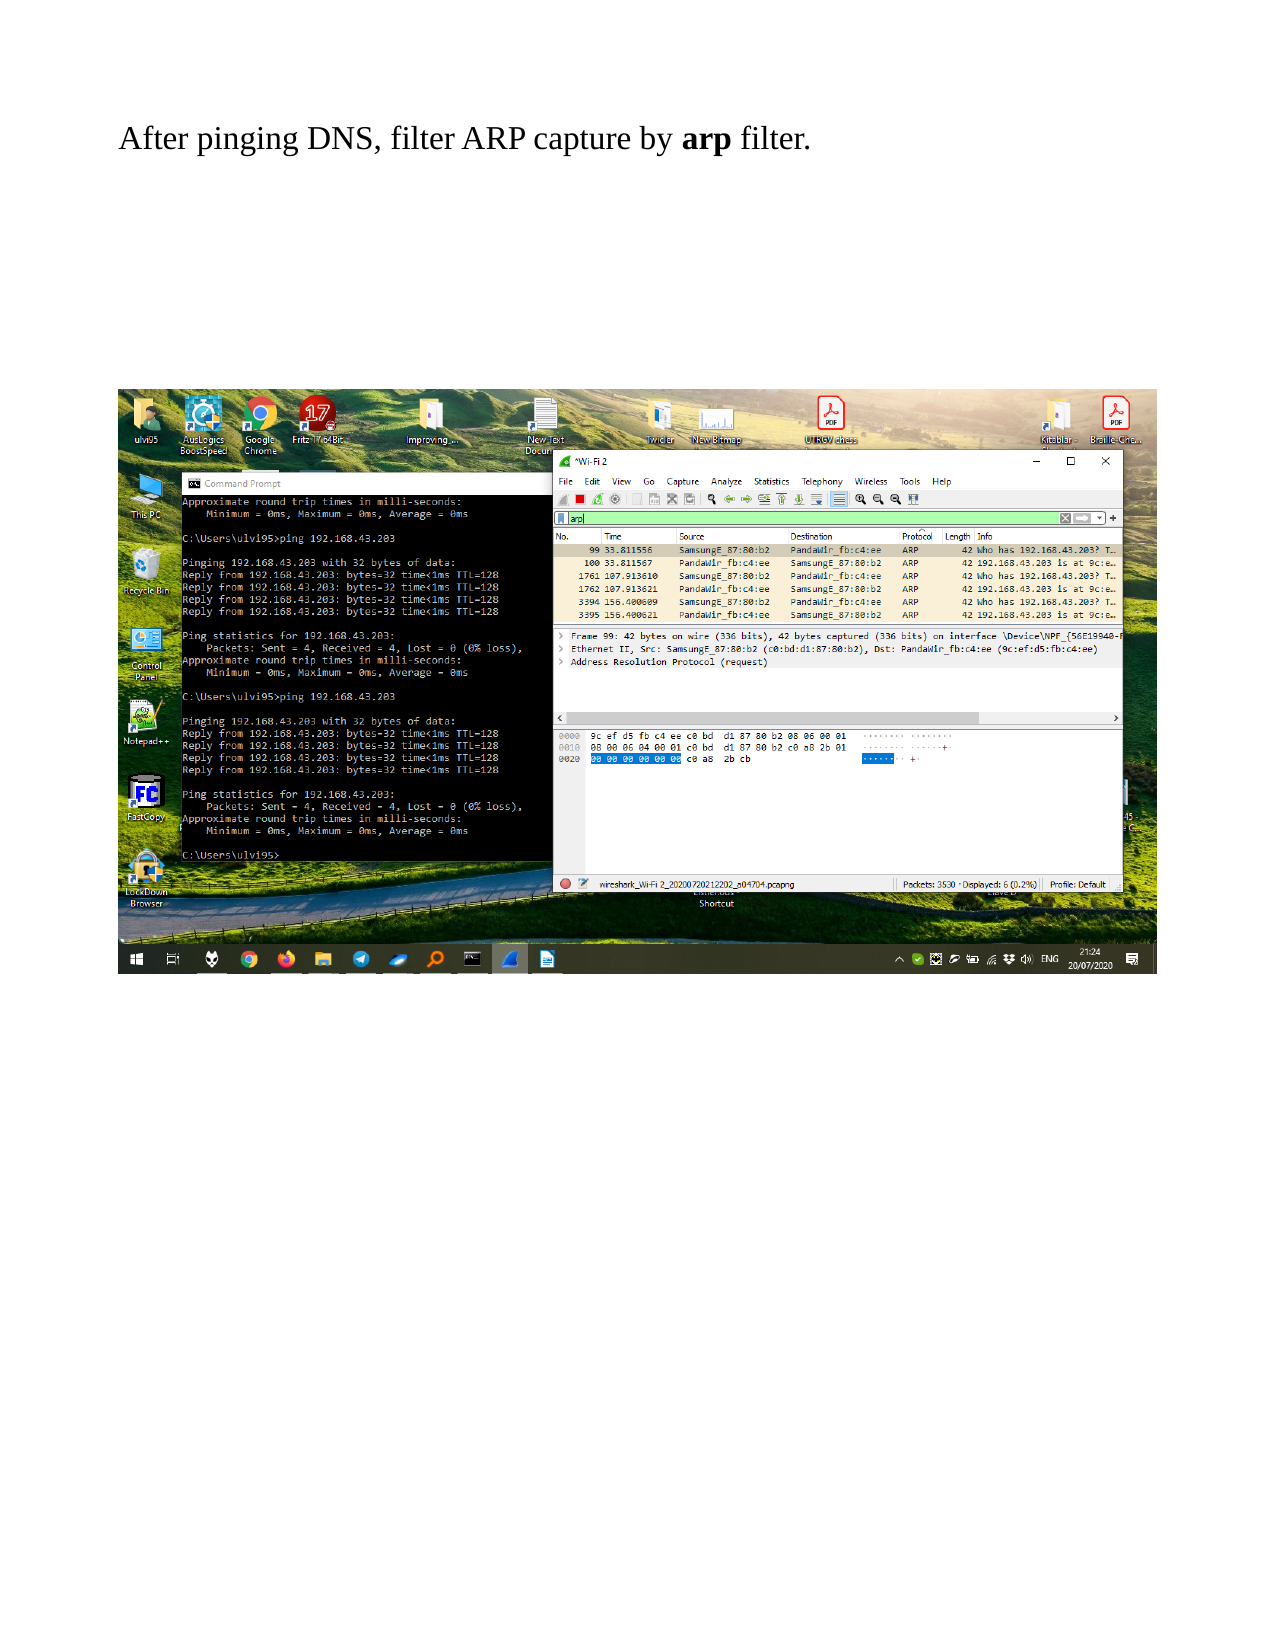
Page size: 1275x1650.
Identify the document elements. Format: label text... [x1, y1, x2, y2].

text After pinging DNS, filter ARP capture by arp filter. [118, 118, 1157, 156]
picture [118, 389, 1157, 974]
